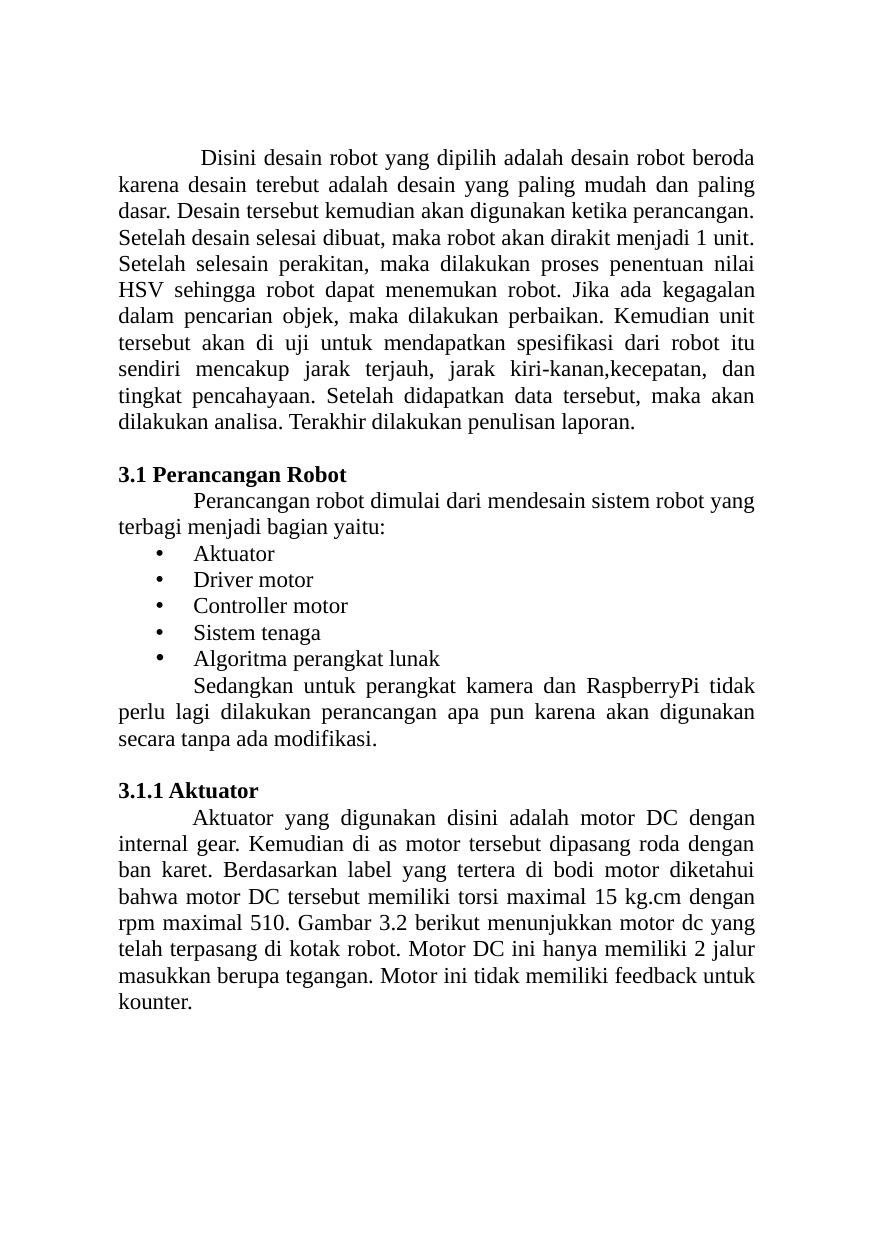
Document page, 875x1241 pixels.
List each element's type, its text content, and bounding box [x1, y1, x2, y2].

list Algoritma perangkat lunak [156, 645, 756, 672]
list Sistem tenaga [156, 619, 756, 645]
text 3.1.1 Aktuator [118, 777, 756, 804]
text Aktuator yang digunakan disini adalah motor DC dengan internal gear. Kemudian di as motor tersebut dipasang roda dengan ban karet. Berdasarkan label yang tertera di bodi motor diketahui bahwa motor DC tersebut memiliki torsi maximal 15 kg.cm dengan rpm maximal 510. Gambar 3.2 berikut menunjukkan motor dc yang telah terpasang di kotak robot. Motor DC ini hanya memiliki 2 jalur masukkan berupa tegangan. Motor ini tidak memiliki feedback untuk kounter. [118, 804, 756, 1014]
text Perancangan robot dimulai dari mendesain sistem robot yang terbagi menjadi bagian yaitu: [118, 487, 756, 540]
text 3.1 Perancangan Robot [118, 461, 756, 487]
list Aktuator [156, 540, 756, 566]
list Driver motor [156, 566, 756, 592]
list Controller motor [156, 592, 756, 619]
text Disini desain robot yang dipilih adalah desain robot beroda karena desain terebut adalah desain yang paling mudah dan paling dasar. Desain tersebut kemudian akan digunakan ketika perancangan. Setelah desain selesai dibuat, maka robot akan dirakit menjadi 1 unit. Setelah selesain perakitan, maka dilakukan proses penentuan nilai HSV sehingga robot dapat menemukan robot. Jika ada kegagalan dalam pencarian objek, maka dilakukan perbaikan. Kemudian unit tersebut akan di uji untuk mendapatkan spesifikasi dari robot itu sendiri mencakup jarak terjauh, jarak kiri-kanan,kecepatan, dan tingkat pencahayaan. Setelah didapatkan data tersebut, maka akan dilakukan analisa. Terakhir dilakukan penulisan laporan. [118, 144, 756, 434]
text Sedangkan untuk perangkat kamera dan RaspberryPi tidak perlu lagi dilakukan perancangan apa pun karena akan digunakan secara tanpa ada modifikasi. [118, 672, 756, 751]
